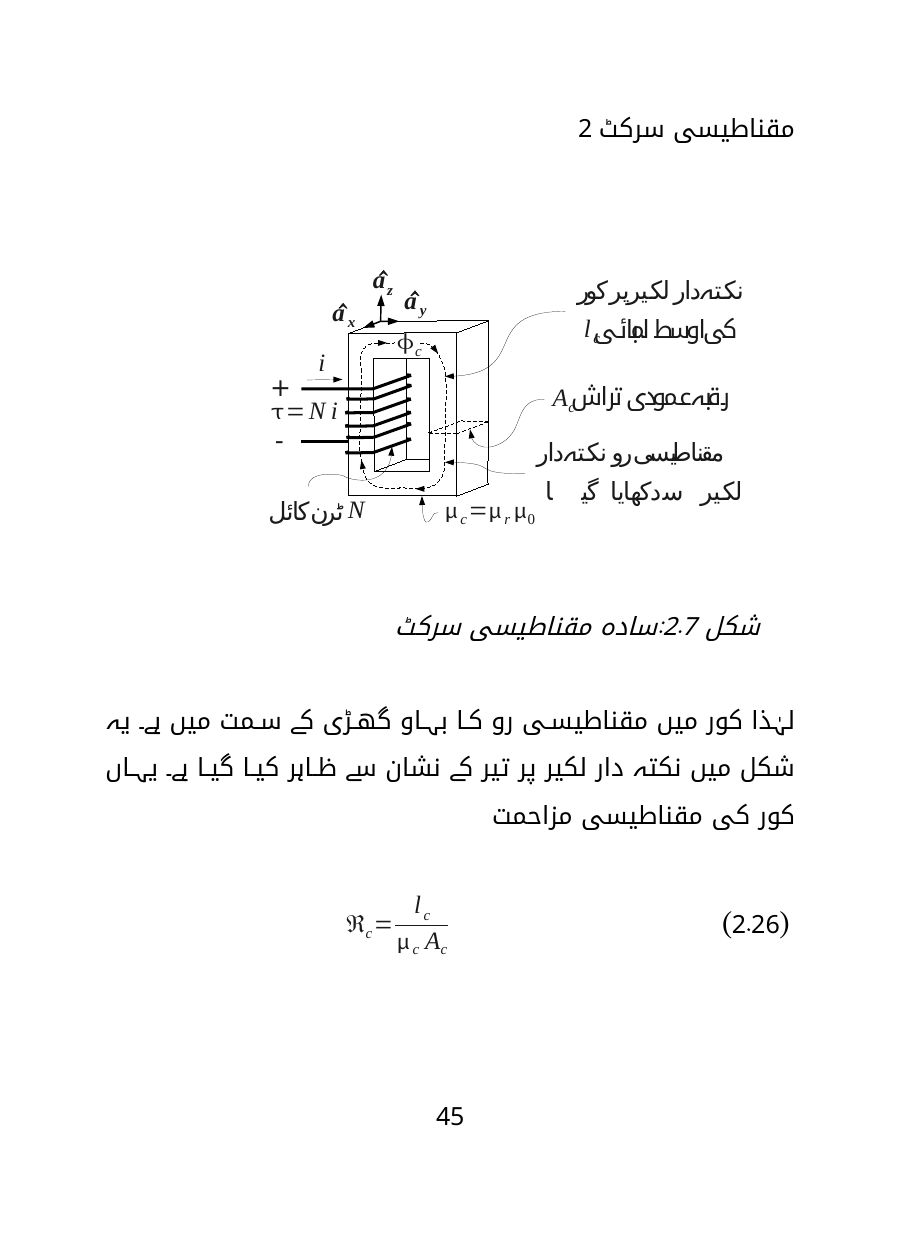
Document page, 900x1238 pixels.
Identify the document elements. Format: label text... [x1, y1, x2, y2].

text شکل 2.7:سادہ مقناطیسی سرکٹ [140, 195, 759, 651]
text لہٰذا کور میں مقناطیسی رو کا بہاو گھڑی کے سمت میں ہے۔ یہ شکل میں نکتہ دار لکیر پر تیر کے نشان سے ظاہر کیا گیا ہے۔ یہاں کور کی مقناطیسی مزاحمت [105, 697, 795, 839]
table_header (2.26) [681, 886, 795, 976]
table_header [105, 886, 681, 976]
